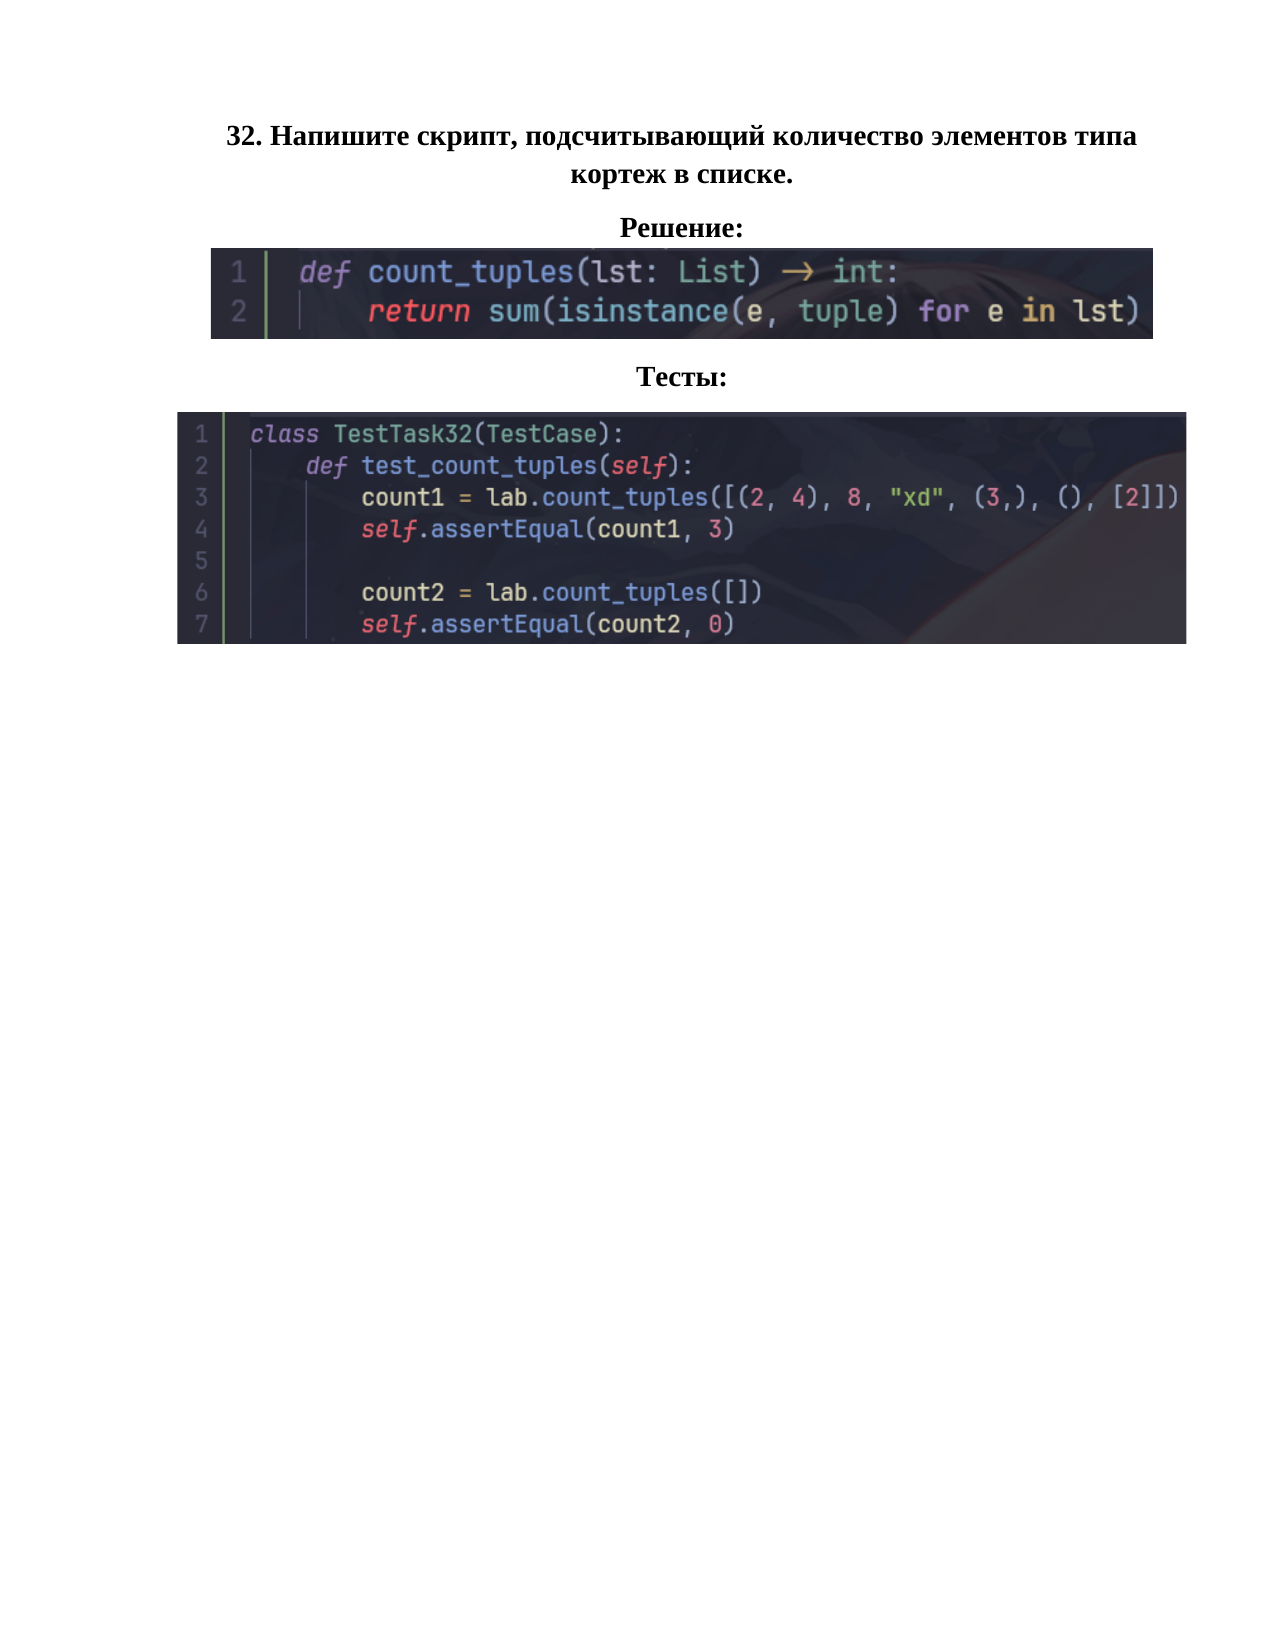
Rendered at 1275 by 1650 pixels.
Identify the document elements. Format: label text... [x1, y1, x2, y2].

text Решение: [177, 210, 1186, 243]
picture [210, 248, 1153, 339]
picture [177, 412, 1187, 644]
text 32. Напишите скрипт, подсчитывающий количество элементов типа кортеж в списке. [177, 118, 1186, 190]
text Тесты: [177, 301, 1186, 393]
